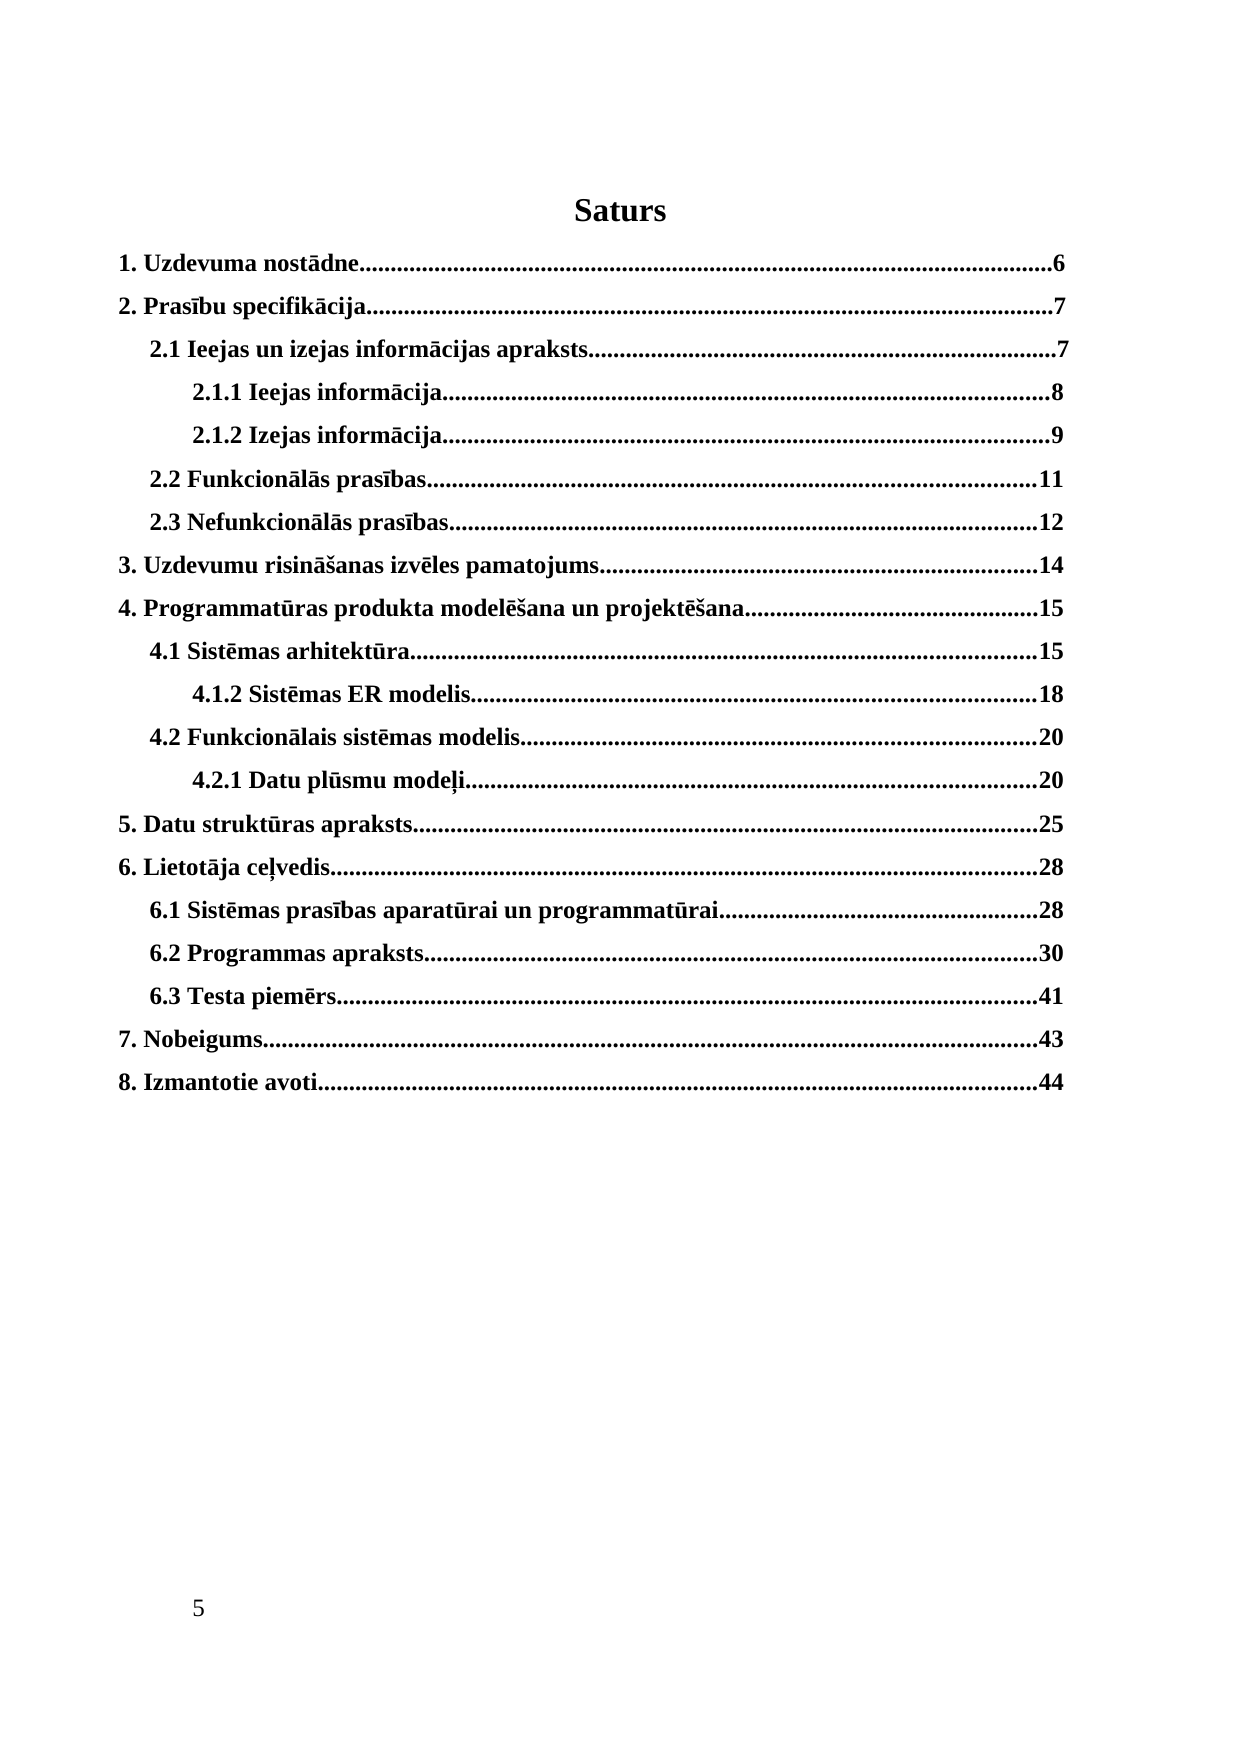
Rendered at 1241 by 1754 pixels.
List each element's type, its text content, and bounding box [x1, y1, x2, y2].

text 4.2.1 Datu plūsmu modeļi 20 [118, 766, 1122, 794]
text 6.3 Testa piemērs 41 [118, 981, 1122, 1010]
text 2.1.2 Izejas informācija 9 [118, 421, 1122, 449]
text 2. Prasību specifikācija..............................................................................................................7 [118, 291, 1122, 320]
text 4. Programmatūras produkta modelēšana un projektēšana 15 [118, 593, 1122, 622]
text 2.2 Funkcionālās prasības 11 [118, 464, 1122, 492]
text 6.2 Programmas apraksts 30 [118, 938, 1122, 967]
text 4.1.2 Sistēmas ER modelis 18 [118, 679, 1122, 708]
text 6.1 Sistēmas prasības aparatūrai un programmatūrai 28 [118, 895, 1122, 924]
text 4.1 Sistēmas arhitektūra 15 [118, 636, 1122, 665]
text 7. Nobeigums 43 [118, 1024, 1122, 1053]
text 4.2 Funkcionālais sistēmas modelis 20 [118, 722, 1122, 751]
text Saturs [118, 191, 1122, 229]
text 2.1.1 Ieejas informācija. 8 [118, 377, 1122, 406]
text 6. Lietotāja ceļvedis 28 [118, 852, 1122, 881]
text 8. Izmantotie avoti 44 [118, 1067, 1122, 1096]
text 1. Uzdevuma nostādne...............................................................................................................6 [118, 248, 1122, 277]
text 3. Uzdevumu risināšanas izvēles pamatojums 14 [118, 550, 1122, 579]
text 2.1 Ieejas un izejas informācijas apraksts...........................................................................7 [118, 334, 1122, 363]
text 2.3 Nefunkcionālās prasības 12 [118, 507, 1122, 536]
text 5. Datu struktūras apraksts 25 [118, 809, 1122, 837]
